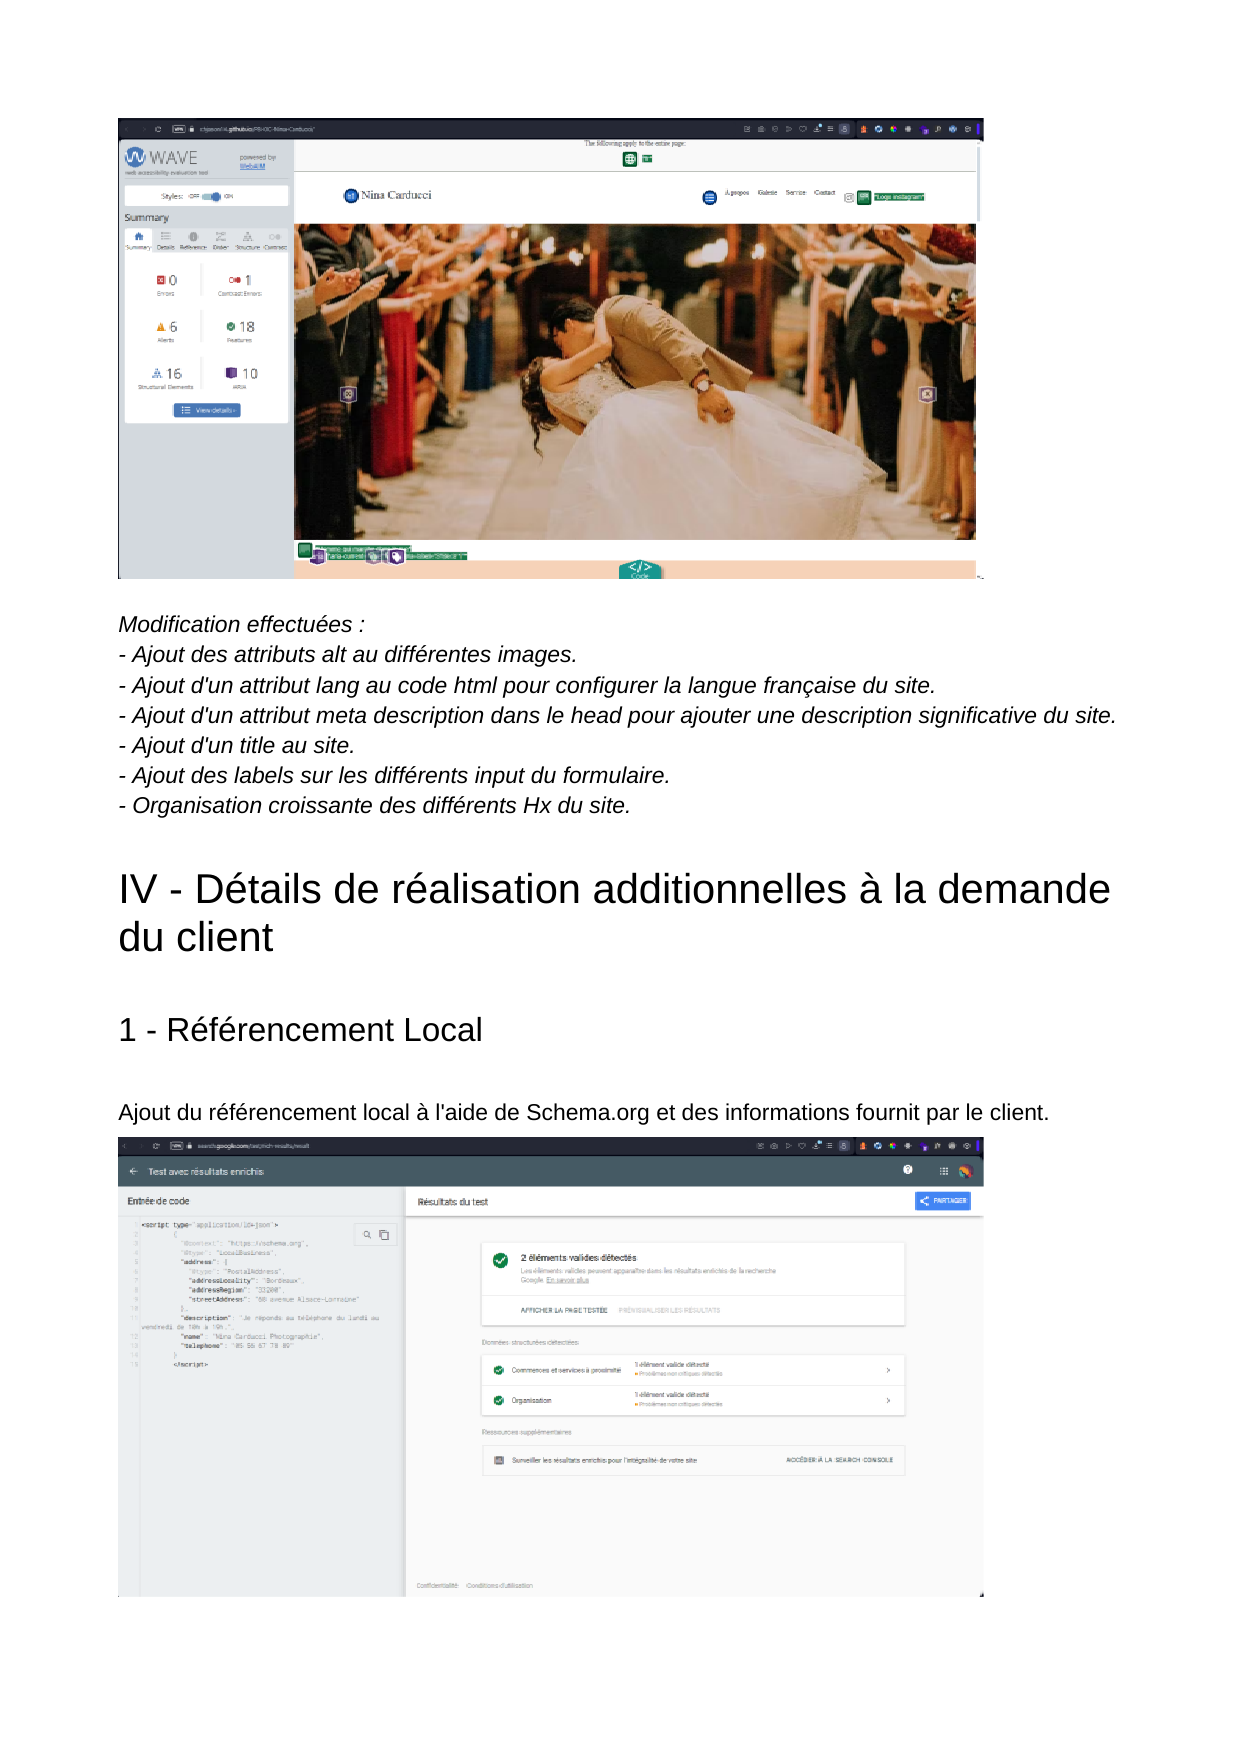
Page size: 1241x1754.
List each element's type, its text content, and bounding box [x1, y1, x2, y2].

text - Ajout des labels sur les différents input du formulaire. [118, 762, 1122, 789]
text Modification effectuées : [118, 611, 1122, 638]
text 1 - Référencement Local [118, 1010, 1122, 1049]
text - Ajout des attributs alt au différentes images. [118, 641, 1122, 668]
text - Organisation croissante des différents Hx du site. [118, 792, 1122, 819]
text - Ajout d'un title au site. [118, 732, 1122, 758]
text - Ajout d'un attribut lang au code html pour configurer la langue française du site. [118, 672, 1122, 698]
text IV - Détails de réalisation additionnelles à la demande du client [118, 864, 1122, 960]
text Ajout du référencement local à l'aide de Schema.org et des informations fournit par le client. [118, 1099, 1122, 1125]
text - Ajout d'un attribut meta description dans le head pour ajouter une description significative du site. [118, 702, 1122, 728]
